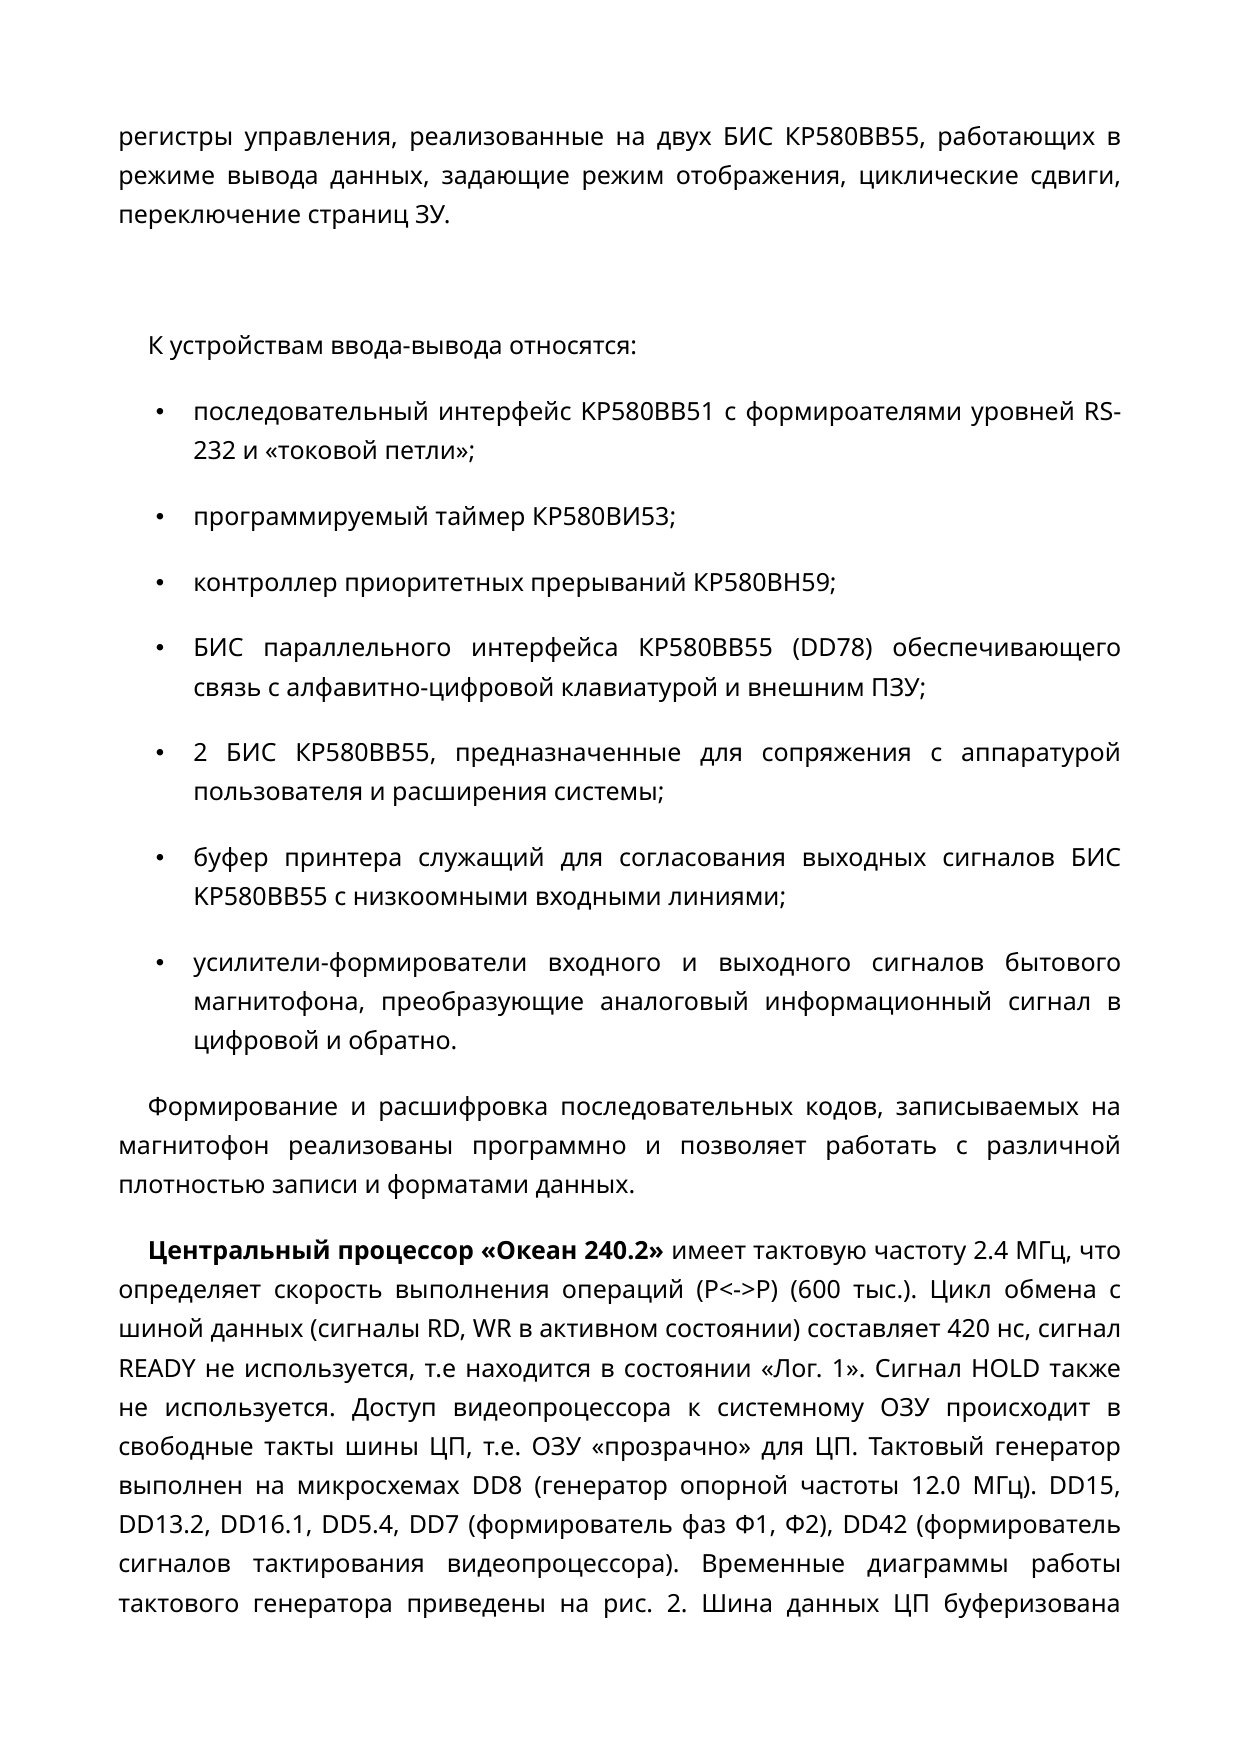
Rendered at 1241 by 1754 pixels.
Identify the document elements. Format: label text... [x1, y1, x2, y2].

list буфер принтера служащий для согласования выходных сигналов БИС KР580BB55 с низкоомными входными линиями; [156, 840, 1122, 913]
list БИС параллельного интерфейса КР580ВВ55 (DD78) обеспечивающего связь с алфавитно-цифровой клавиатурой и внешним ПЗУ; [156, 630, 1122, 703]
list усилители-формирователи входного и выходного сигналов бытового магнитофона, преобразующие аналоговый информационный сигнал в цифровой и обратно. [156, 945, 1122, 1057]
list контроллер приоритетных прерываний КР580ВН59; [156, 564, 1122, 598]
text Формирование и расшифровка последовательных кодов, записываемых на магнитофон реализованы программно и позволяет работать с различной плотностью записи и форматами данных. [118, 1089, 1122, 1201]
list программируемый таймер КР580ВИ53; [156, 498, 1122, 533]
text К устройствам ввода-вывода относятся: [118, 328, 1122, 362]
text регистры управления, реализованные на двух БИС КР580ВВ55, работающих в режиме вывода данных, задающие режим отображения, циклические сдвиги, переключение страниц ЗУ. [118, 118, 1122, 231]
list последовательный интерфейс KР580ВВ51 с формироателями уровней RS-232 и «токовой петли»; [156, 394, 1122, 467]
list 2 БИС КР580ВВ55, предназначенные для сопряжения с аппаратурой пользователя и расширения системы; [156, 735, 1122, 808]
text Центральный процессор «Океан 240.2» имеет тактовую частоту 2.4 МГц, что определяет скорость выполнения операций (Р<->Р) (600 тыс.). Цикл обмена с шиной данных (сигналы RD, WR в активном состоянии) составляет 420 нс, сигнал READY не используется, т.е находится в состоянии «Лог. 1». Сигнал HOLD также не используется. Доступ видеопроцессора к системному ОЗУ происходит в свободные такты шины ЦП, т.е. ОЗУ «прозрачно» для ЦП. Тактовый генератор выполнен на микросхемах DD8 (генератор опорной частоты 12.0 МГц). DD15, DD13.2, DD16.1, DD5.4, DD7 (формирователь фаз Ф1, Ф2), DD42 (формирователь сигналов тактирования видеопроцессора). Временные диаграммы работы тактового генератора приведены на рис. 2. Шина данных ЦП буферизована [118, 1233, 1122, 1619]
